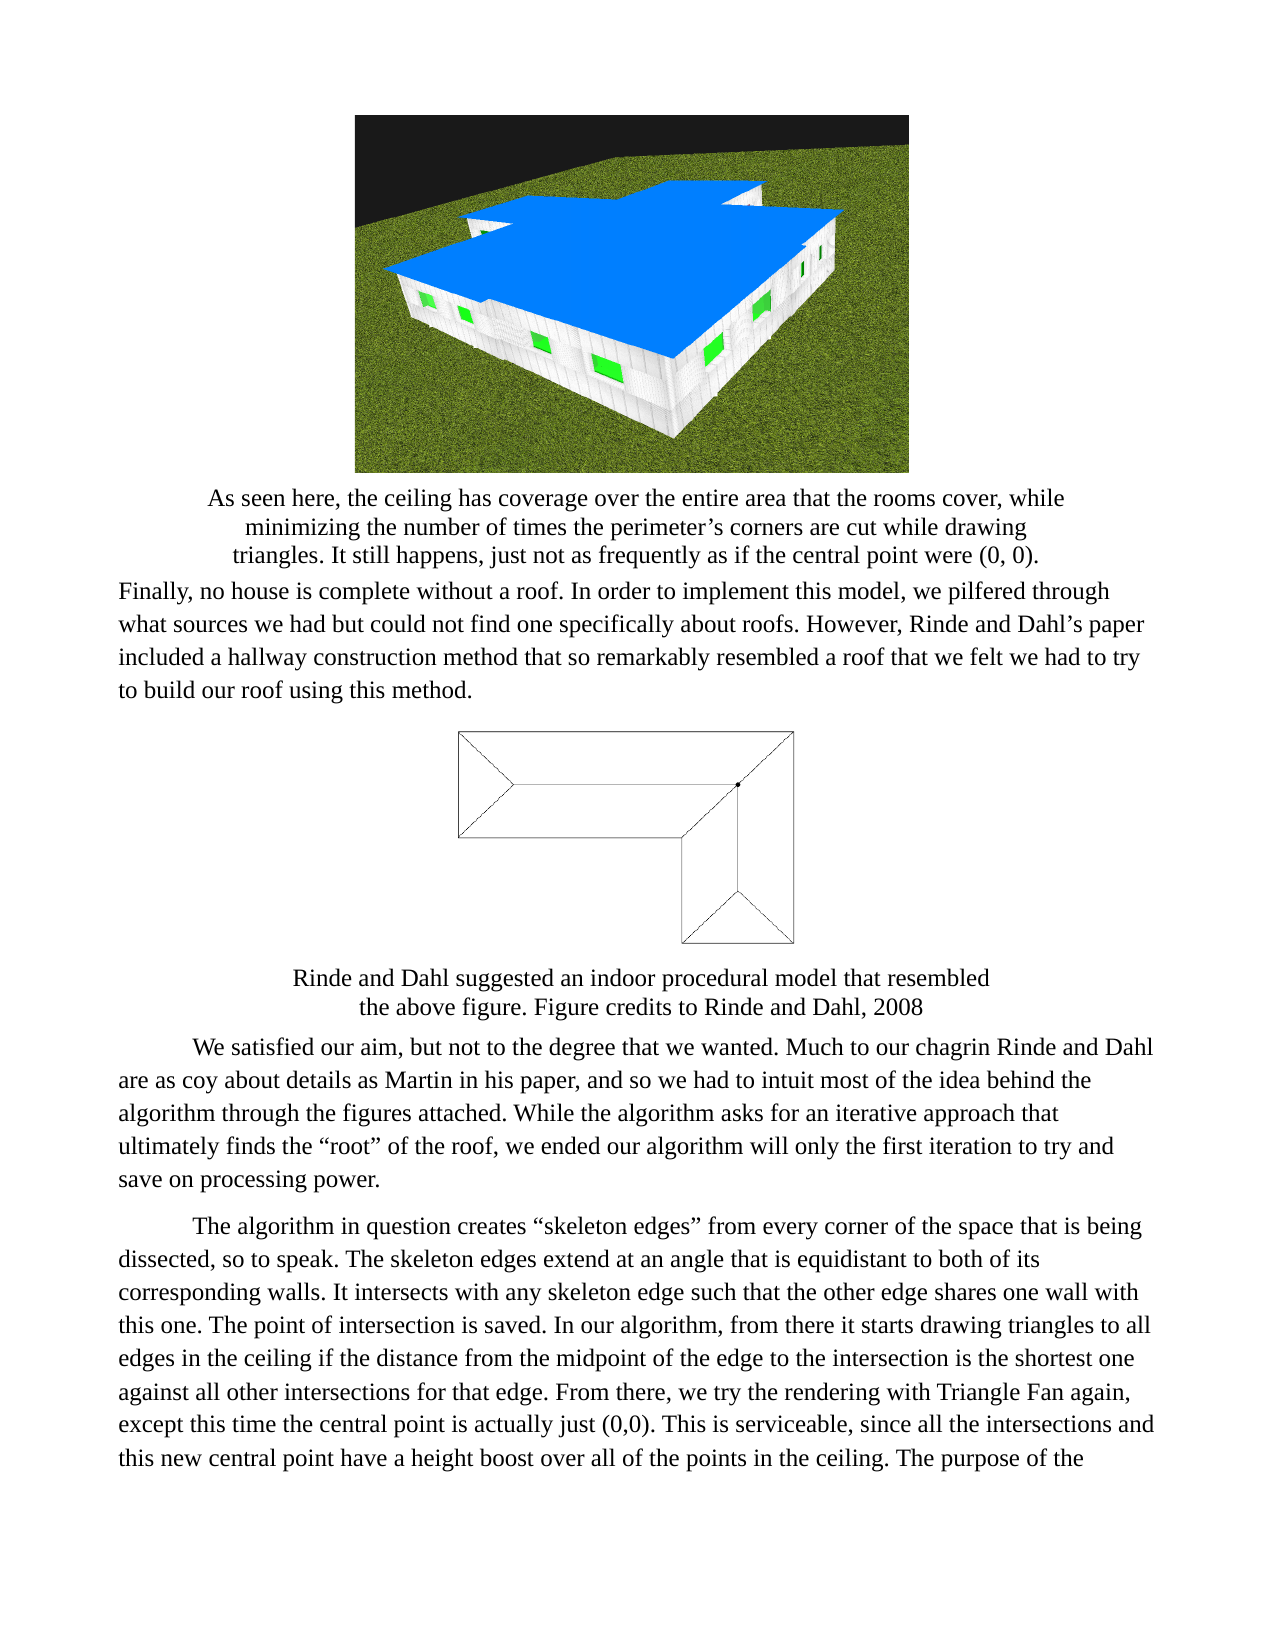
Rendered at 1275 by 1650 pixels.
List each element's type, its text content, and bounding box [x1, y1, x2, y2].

text The algorithm in question creates “skeleton edges” from every corner of the space that is being dissected, so to speak. The skeleton edges extend at an angle that is equidistant to both of its corresponding walls. It intersects with any skeleton edge such that the other edge shares one wall with this one. The point of intersection is saved. In our algorithm, from there it starts drawing triangles to all edges in the ceiling if the distance from the midpoint of the edge to the intersection is the shortest one against all other intersections for that edge. From there, we try the rendering with Triangle Fan again, except this time the central point is actually just (0,0). This is serviceable, since all the intersections and this new central point have a height boost over all of the points in the ceiling. The purpose of the [118, 1211, 1157, 1471]
text Finally, no house is complete without a roof. In order to implement this model, we pilfered through what sources we had but could not find one specifically about roofs. However, Rinde and Dahl’s paper included a hallway construction method that so remarkably resembled a roof that we felt we had to try to build our roof using this method. [118, 118, 1157, 704]
picture [354, 115, 909, 473]
picture [442, 718, 812, 955]
text We satisfied our aim, but not to the degree that we wanted. Much to our chagrin Rinde and Dahl are as coy about details as Martin in his paper, and so we had to intuit most of the idea behind the algorithm through the figures attached. While the algorithm asks for an iterative approach that ultimately finds the “root” of the roof, we ended our algorithm will only the first iteration to try and save on processing power. [118, 723, 1157, 1193]
